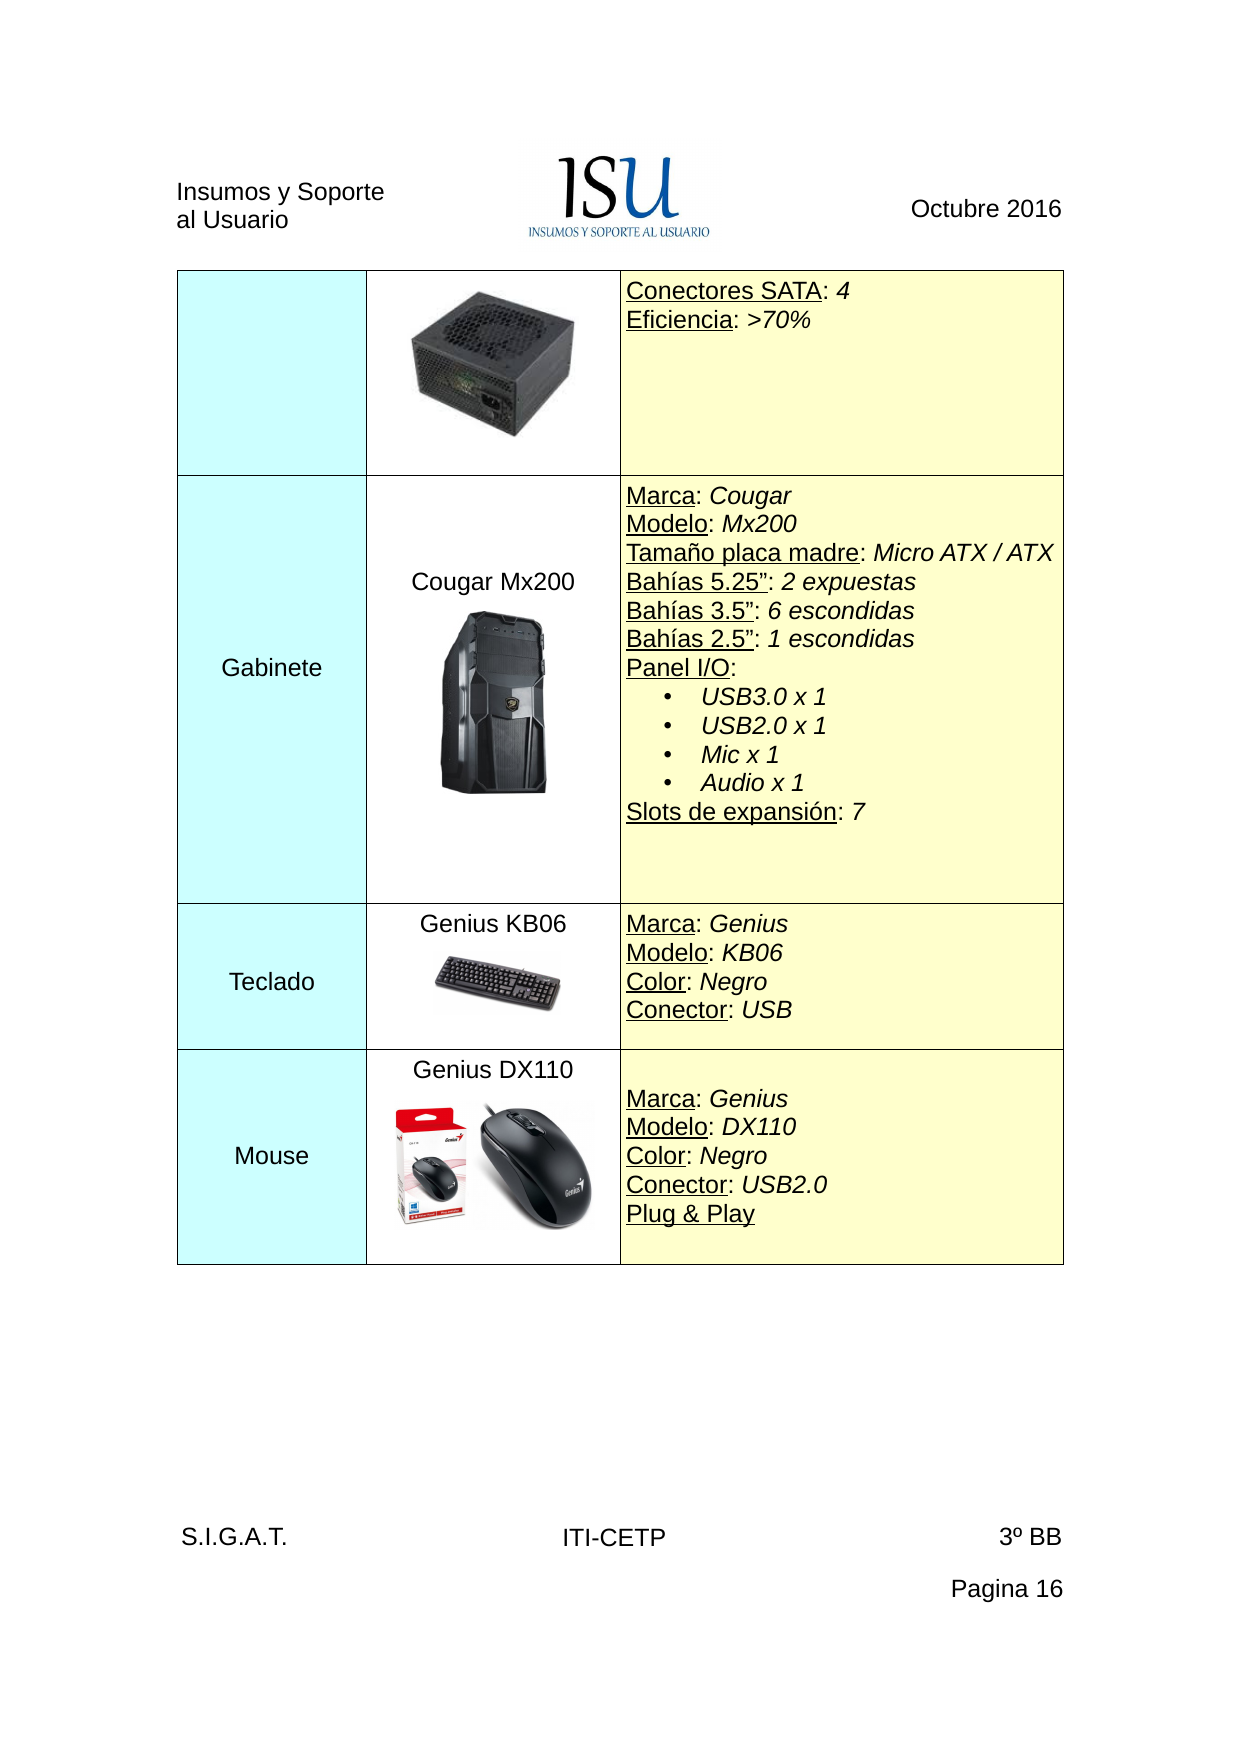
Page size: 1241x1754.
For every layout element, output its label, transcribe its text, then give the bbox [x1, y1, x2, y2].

table_cell Gabinete [178, 476, 366, 903]
picture [433, 951, 561, 1015]
table_cell Mouse [178, 1050, 366, 1264]
picture [406, 288, 580, 441]
table_cell Marca: Genius Modelo: DX110 Color: Negro Conector: USB2.0 Plug & Play [621, 1050, 1063, 1264]
picture [438, 611, 548, 794]
table_cell [178, 271, 366, 475]
table_cell [367, 271, 620, 288]
table_cell Genius KB06 [367, 904, 620, 1014]
picture [393, 1100, 596, 1230]
table_cell Teclado [178, 904, 366, 1049]
table_cell Conectores SATA: 4 Eficiencia: >70% [621, 271, 1063, 475]
table_cell Marca: Cougar Modelo: Mx200 Tamaño placa madre: Micro ATX / ATX Bahías 5.25”: 2 expuestas Bahías 3.5”: 6 escondidas Bahías 2.5”: 1 escondidas Panel I/O: USB3.0 x 1 USB2.0 x 1 Mic x 1 Audio x 1 Slots de expansión: 7 [621, 476, 1063, 903]
table_cell Cougar Mx200 [367, 476, 620, 903]
table_cell [367, 289, 620, 475]
table_cell Genius DX110 [367, 1050, 620, 1264]
picture [517, 138, 723, 252]
table_cell Marca: Genius Modelo: KB06 Color: Negro Conector: USB [621, 904, 1063, 1049]
table_cell [367, 1015, 620, 1049]
